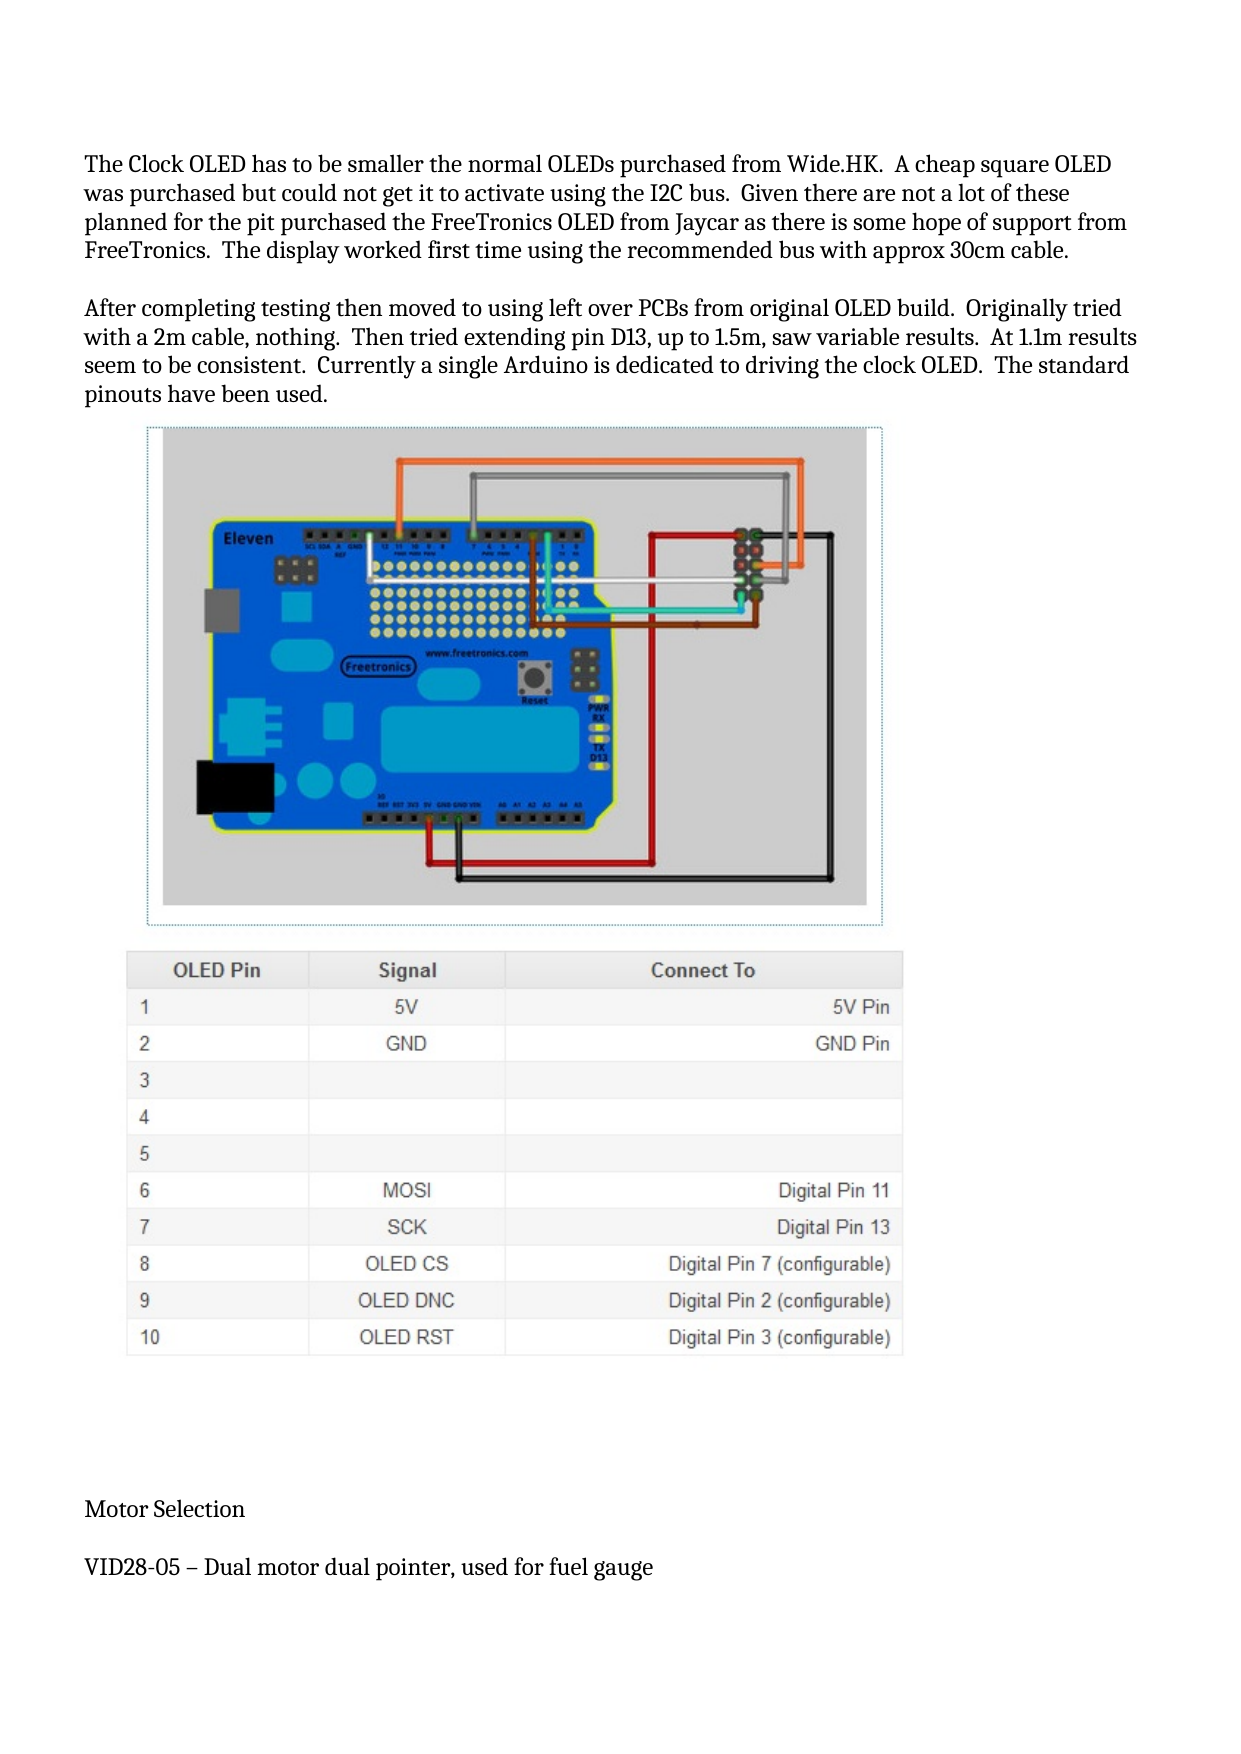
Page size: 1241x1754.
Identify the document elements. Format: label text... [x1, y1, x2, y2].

text After completing testing then moved to using left over PCBs from original OLED build. Originally tried with a 2m cable, nothing. Then tried extending pin D13, up to 1.5m, saw variable results. At 1.1m results seem to be consistent. Currently a single Arduino is dedicated to driving the clock OLED. The standard pinouts have been used. [84, 294, 1148, 409]
text VID28-05 – Dual motor dual pointer, used for fuel gauge [84, 1553, 1148, 1582]
text Motor Selection [84, 1495, 1148, 1524]
text The Clock OLED has to be smaller the normal OLEDs purchased from Wide.HK. A cheap square OLED was purchased but could not get it to activate using the I2C bus. Given there are not a lot of these planned for the pit purchased the FreeTronics OLED from Jaycar as there is some hope of support from FreeTronics. The display worked first time using the recommended bus with approx 30cm cable. [84, 150, 1148, 265]
picture [84, 408, 949, 1381]
